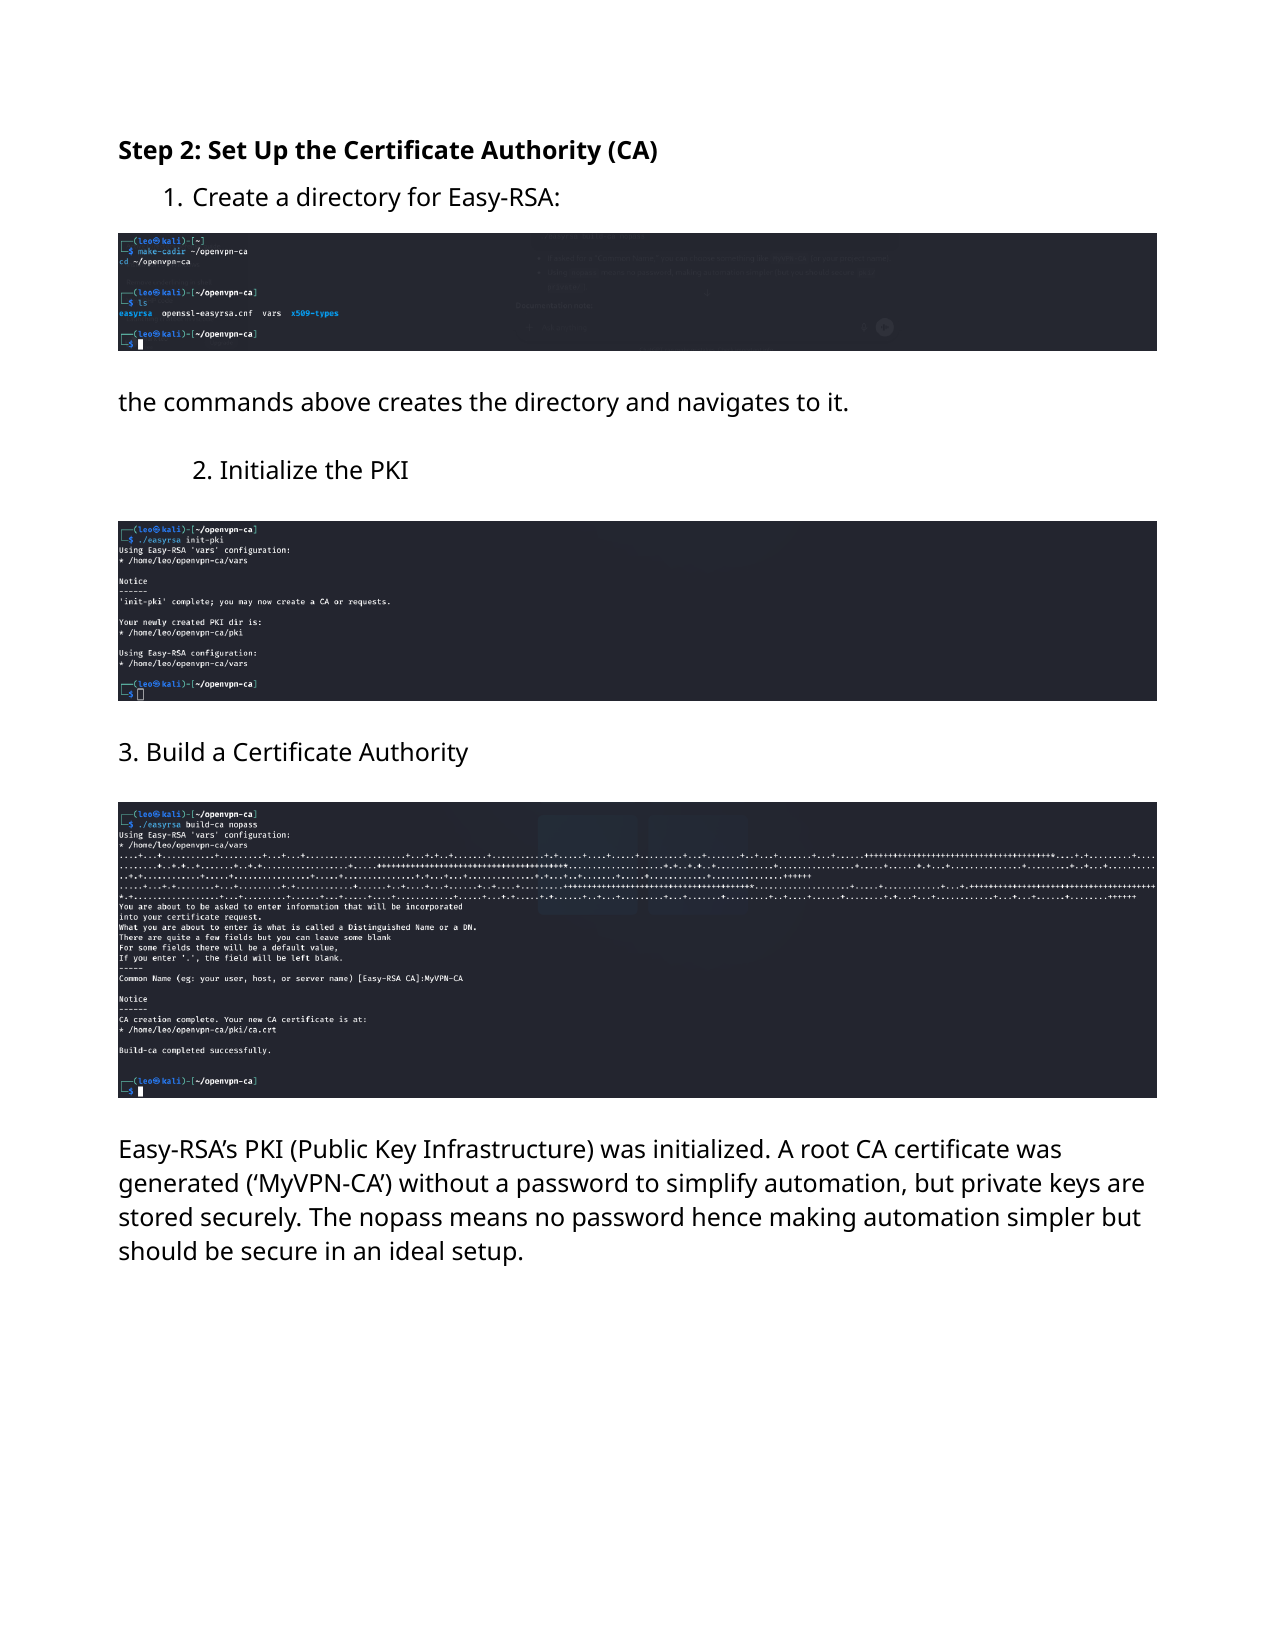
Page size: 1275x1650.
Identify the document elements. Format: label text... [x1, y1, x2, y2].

subtitle Step 2: Set Up the Certificate Authority (CA) [118, 133, 1157, 167]
text 2. Initialize the PKI [118, 453, 1157, 487]
list Create a directory for Easy-RSA: [162, 179, 1157, 213]
text 3. Build a Certificate Authority [118, 734, 1157, 768]
text the commands above creates the directory and navigates to it. [118, 385, 1157, 419]
picture [118, 802, 1157, 1098]
text Easy-RSA’s PKI (Public Key Infrastructure) was initialized. A root CA certificate was generated (‘MyVPN-CA’) without a password to simplify automation, but private keys are stored securely. The nopass means no password hence making automation simpler but should be secure in an ideal setup. [118, 1132, 1157, 1268]
picture [118, 521, 1157, 701]
picture [118, 233, 1157, 351]
